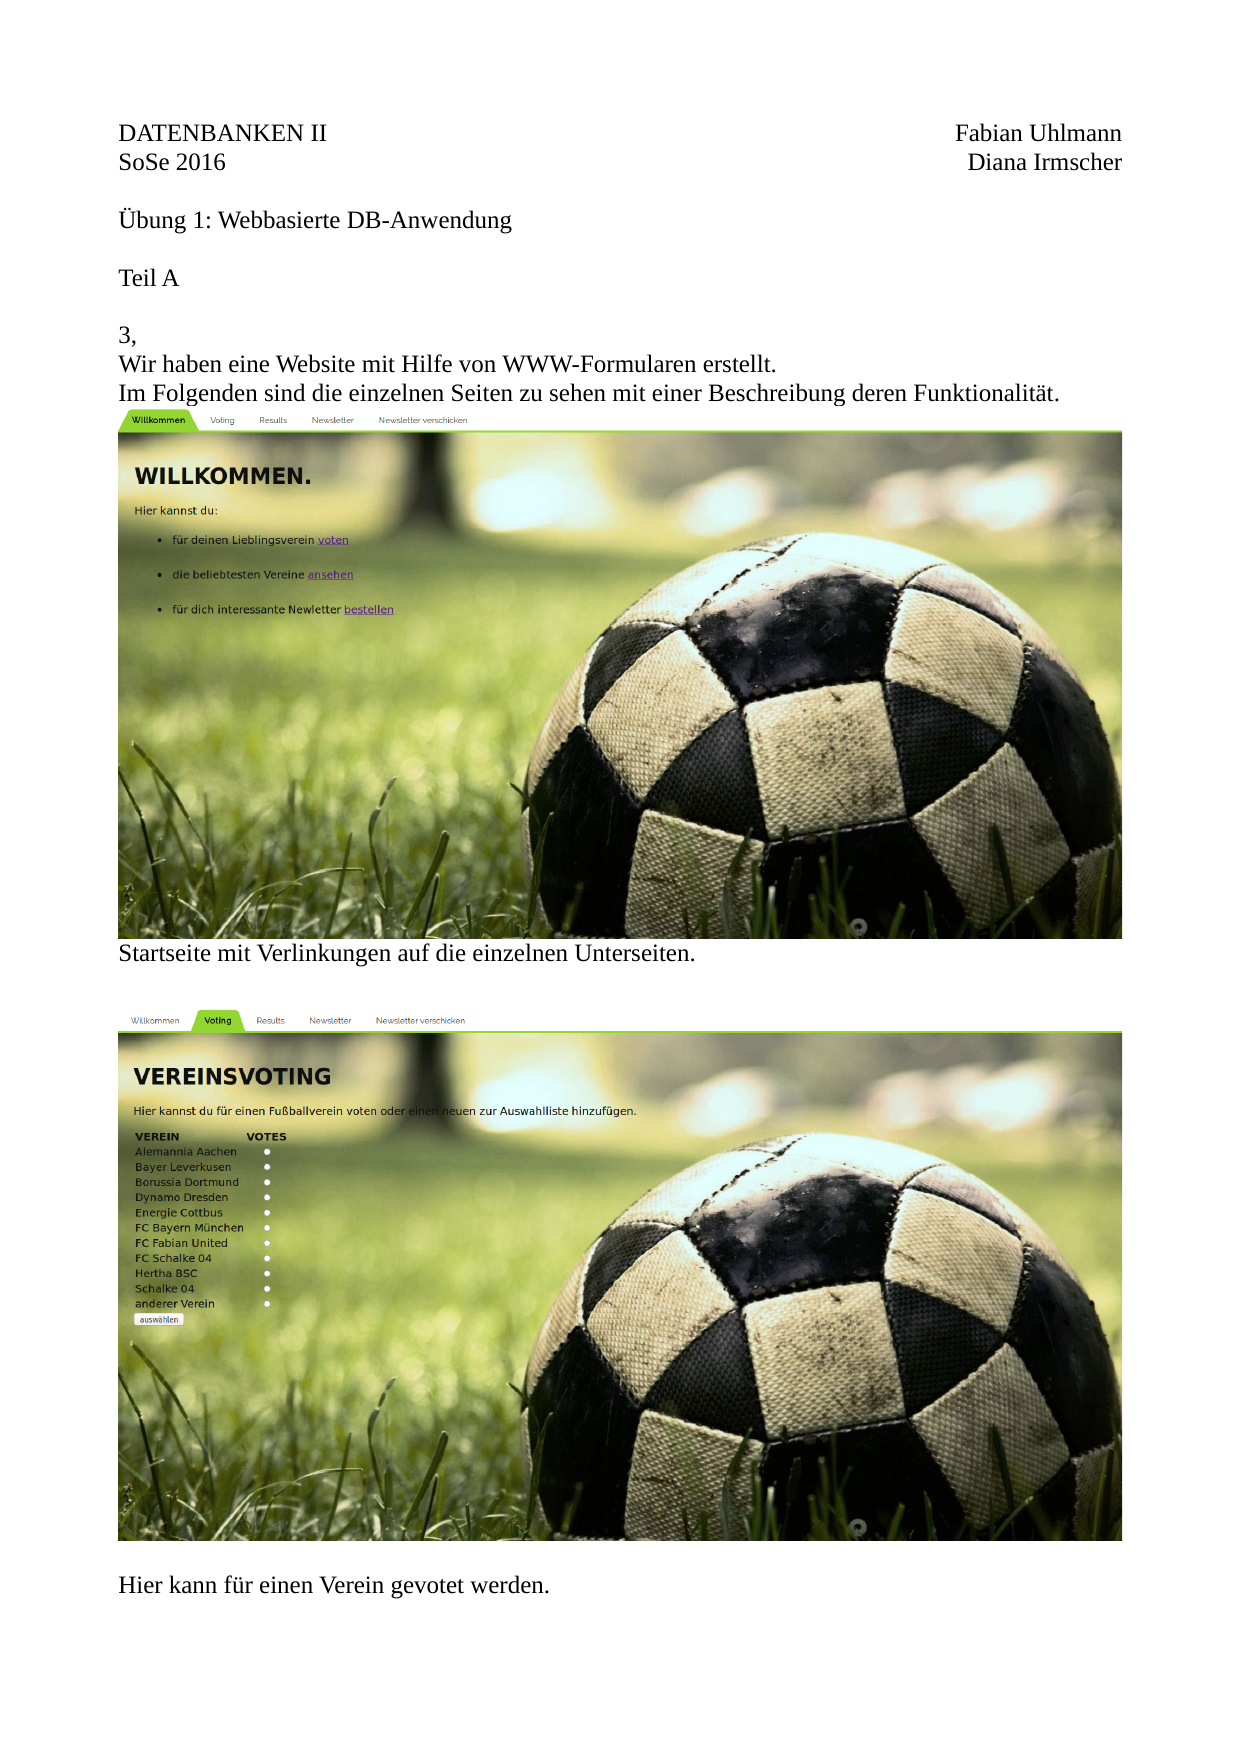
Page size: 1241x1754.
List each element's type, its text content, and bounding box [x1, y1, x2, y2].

text Hier kann für einen Verein gevotet werden. [118, 1570, 1122, 1598]
text Wir haben eine Website mit Hilfe von WWW-Formularen erstellt. [118, 349, 1122, 378]
text Übung 1: Webbasierte DB-Anwendung [118, 205, 1122, 234]
picture [118, 406, 1123, 939]
text Startseite mit Verlinkungen auf die einzelnen Unterseiten. [118, 939, 1122, 967]
picture [118, 1007, 1123, 1541]
text Im Folgenden sind die einzelnen Seiten zu sehen mit einer Beschreibung deren Funktionalität. [118, 378, 1122, 406]
text Teil A [118, 263, 1122, 291]
text 3, [118, 320, 1122, 349]
